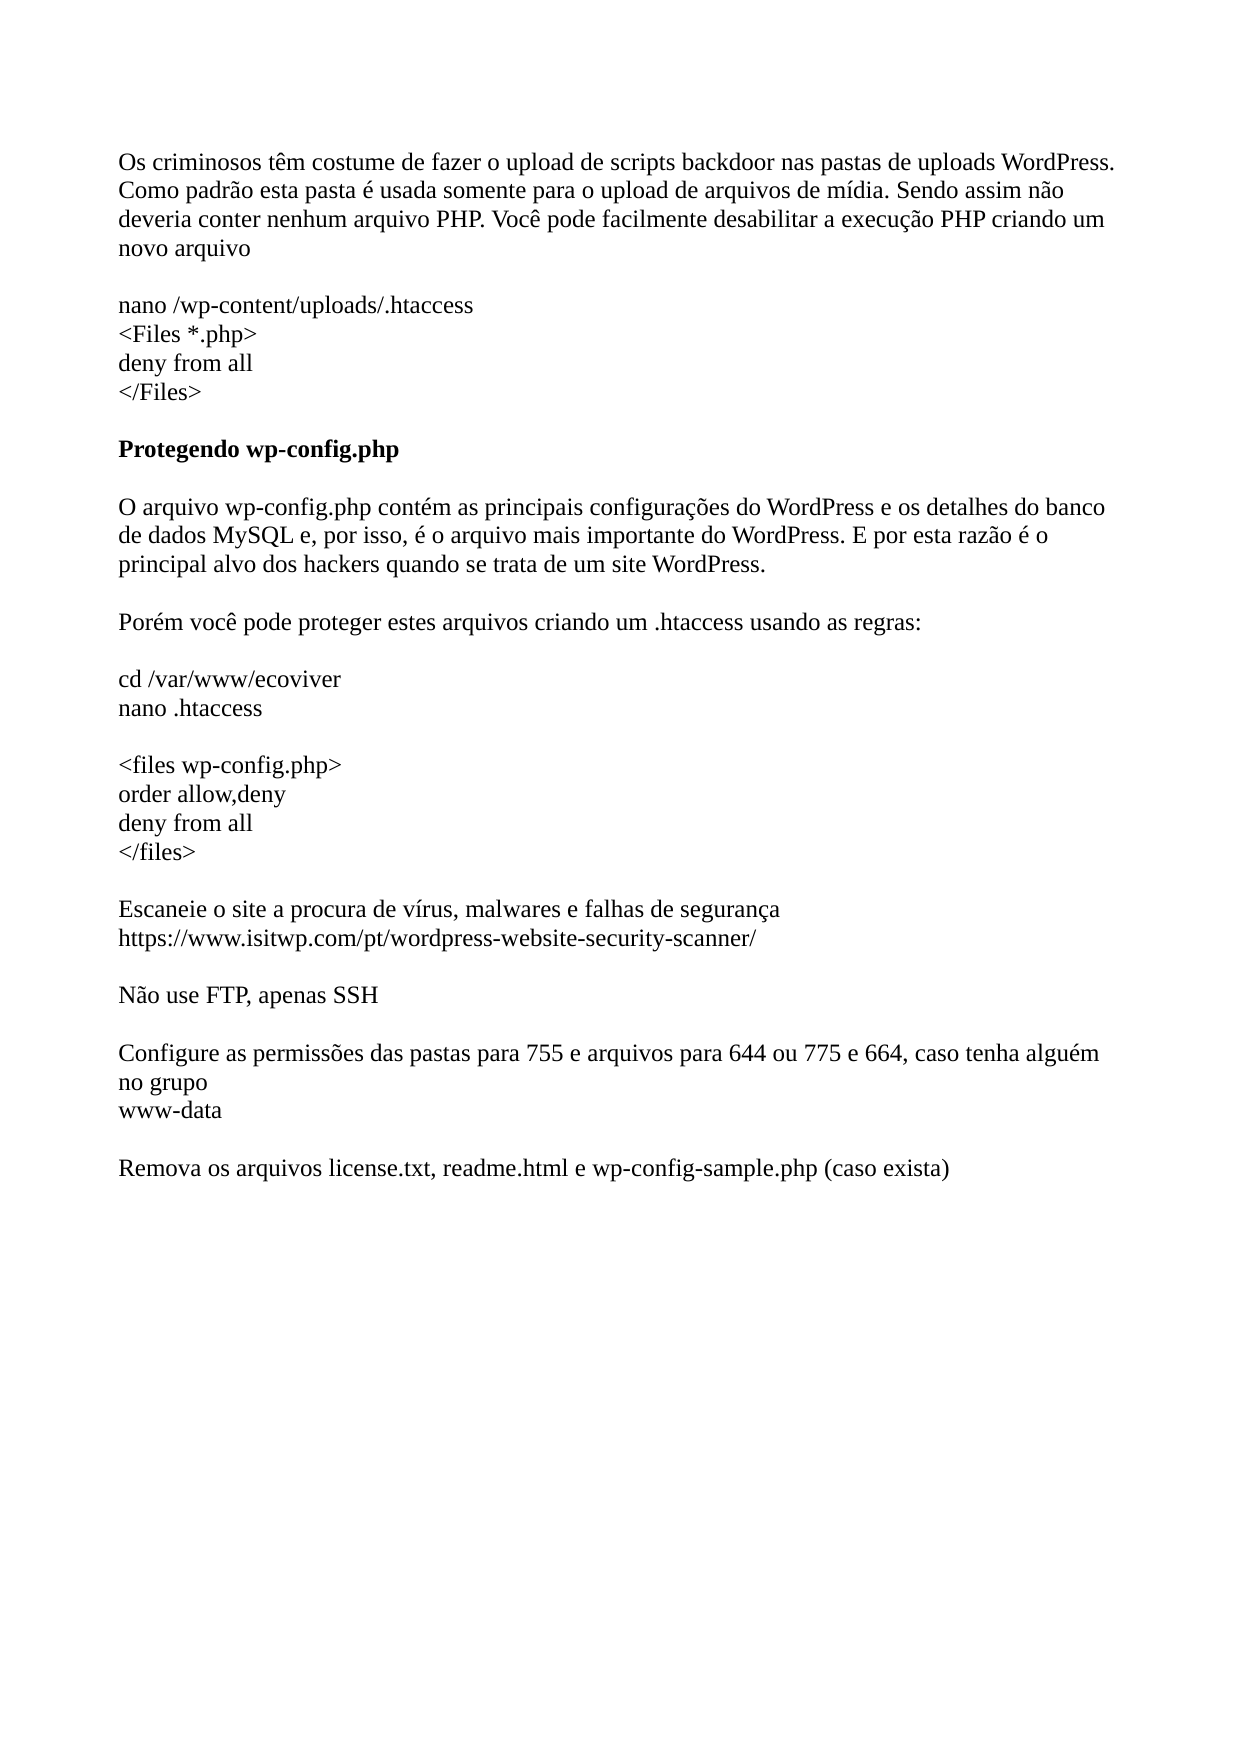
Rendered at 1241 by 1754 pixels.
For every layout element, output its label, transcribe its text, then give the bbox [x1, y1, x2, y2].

text www-data [118, 1096, 1122, 1124]
text Os criminosos têm costume de fazer o upload de scripts backdoor nas pastas de uploads WordPress. Como padrão esta pasta é usada somente para o upload de arquivos de mídia. Sendo assim não deveria conter nenhum arquivo PHP. Você pode facilmente desabilitar a execução PHP criando um novo arquivo [118, 147, 1122, 262]
text nano .htaccess [118, 693, 1122, 722]
text Não use FTP, apenas SSH [118, 981, 1122, 1009]
text Protegendo wp-config.php [118, 434, 1122, 463]
text Configure as permissões das pastas para 755 e arquivos para 644 ou 775 e 664, caso tenha alguém no grupo [118, 1038, 1122, 1096]
text <Files *.php> [118, 319, 1122, 348]
text Remova os arquivos license.txt, readme.html e wp-config-sample.php (caso exista) [118, 1153, 1122, 1182]
text Porém você pode proteger estes arquivos criando um .htaccess usando as regras: [118, 607, 1122, 636]
text Escaneie o site a procura de vírus, malwares e falhas de segurança [118, 894, 1122, 923]
text order allow,deny [118, 779, 1122, 808]
text cd /var/www/ecoviver [118, 664, 1122, 693]
text </Files> [118, 377, 1122, 406]
text <files wp-config.php> [118, 751, 1122, 779]
text https://www.isitwp.com/pt/wordpress-website-security-scanner/ [118, 923, 1122, 952]
text </files> [118, 837, 1122, 866]
text O arquivo wp-config.php contém as principais configurações do WordPress e os detalhes do banco de dados MySQL e, por isso, é o arquivo mais importante do WordPress. E por esta razão é o principal alvo dos hackers quando se trata de um site WordPress. [118, 492, 1122, 578]
text deny from all [118, 808, 1122, 837]
text deny from all [118, 348, 1122, 377]
text nano /wp-content/uploads/.htaccess [118, 291, 1122, 319]
